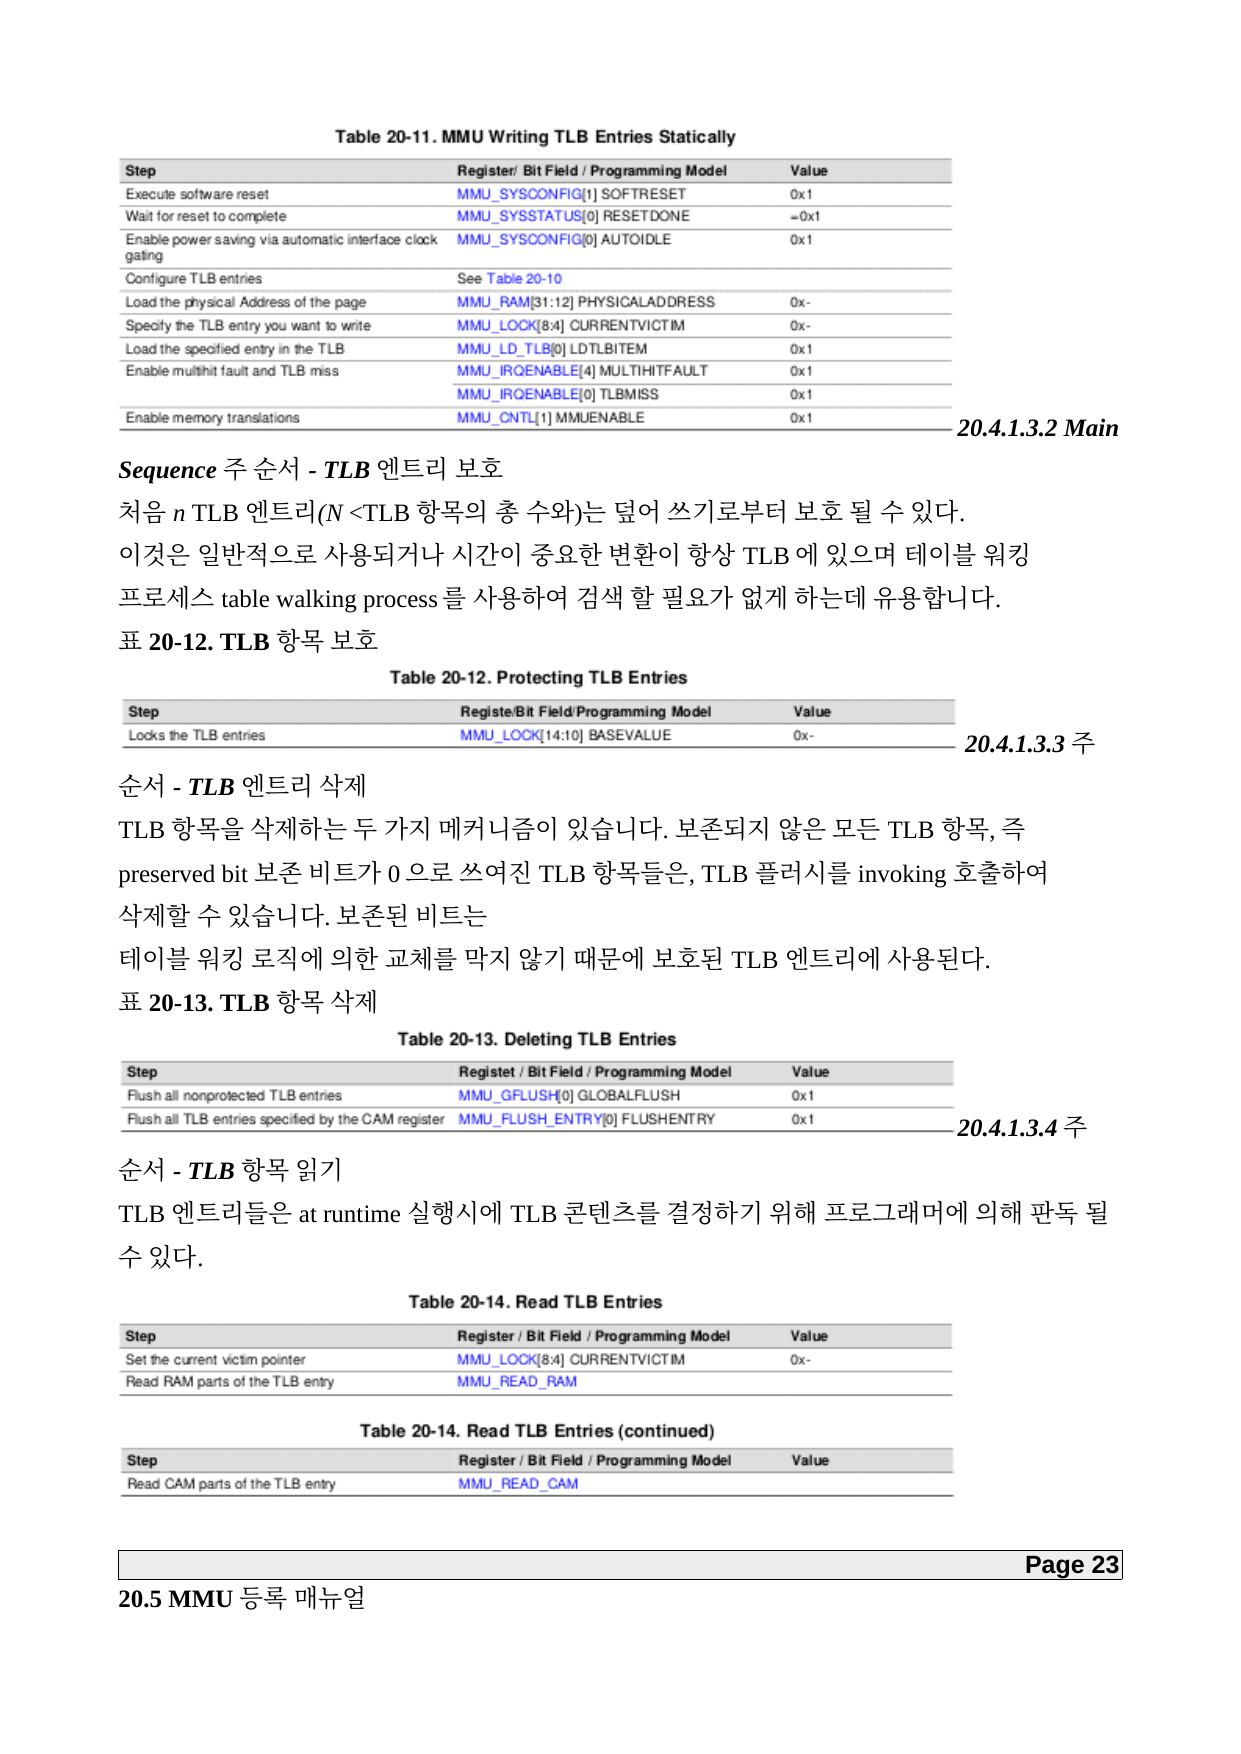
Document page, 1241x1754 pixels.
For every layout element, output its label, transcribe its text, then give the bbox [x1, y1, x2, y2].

text 표 20-13. TLB 항목 삭제 [118, 983, 1122, 1018]
text 표 20-12. TLB 항목 보호 [118, 622, 1122, 658]
text 테이블 워킹 로직에 의한 교체를 막지 않기 때문에 보호된 TLB 엔트리에 사용된다. [118, 939, 1122, 975]
text TLB 항목을 삭제하는 두 가지 메커니즘이 있습니다. 보존되지 않은 모든 TLB 항목, 즉 preserved bit 보존 비트가 0으로 쓰여진 TLB 항목들은, TLB 플러시를 invoking 호출하여 삭제할 수 있습니다. 보존된 비트는 [118, 810, 1122, 932]
text 20.4.1.3.3 주 순서 - TLB 엔트리 삭제 [118, 665, 1122, 803]
table_header Page 23 [119, 1551, 1122, 1579]
text TLB 엔트리들은 at runtime 실행시에 TLB 콘텐츠를 결정하기 위해 프로그래머에 의해 판독 될 수 있다. [118, 1194, 1122, 1273]
text 처음 n TLB 엔트리(N <TLB 항목의 총 수와)는 덮어 쓰기로부터 보호 될 수 있다. [118, 493, 1122, 528]
text 20.4.1.3.4 주 순서 - TLB 항목 읽기 [118, 1026, 1122, 1187]
text 이것은 일반적으로 사용되거나 시간이 중요한 변환이 항상 TLB에 있으며 테이블 워킹 프로세스 table walking process를 사용하여 검색 할 필요가 없게 하는데 유용합니다. [118, 536, 1122, 615]
text 20.4.1.3.2 Main Sequence 주 순서 - TLB 엔트리 보호 [118, 118, 1122, 485]
text 20.5 MMU 등록 매뉴얼 [118, 1580, 1122, 1615]
